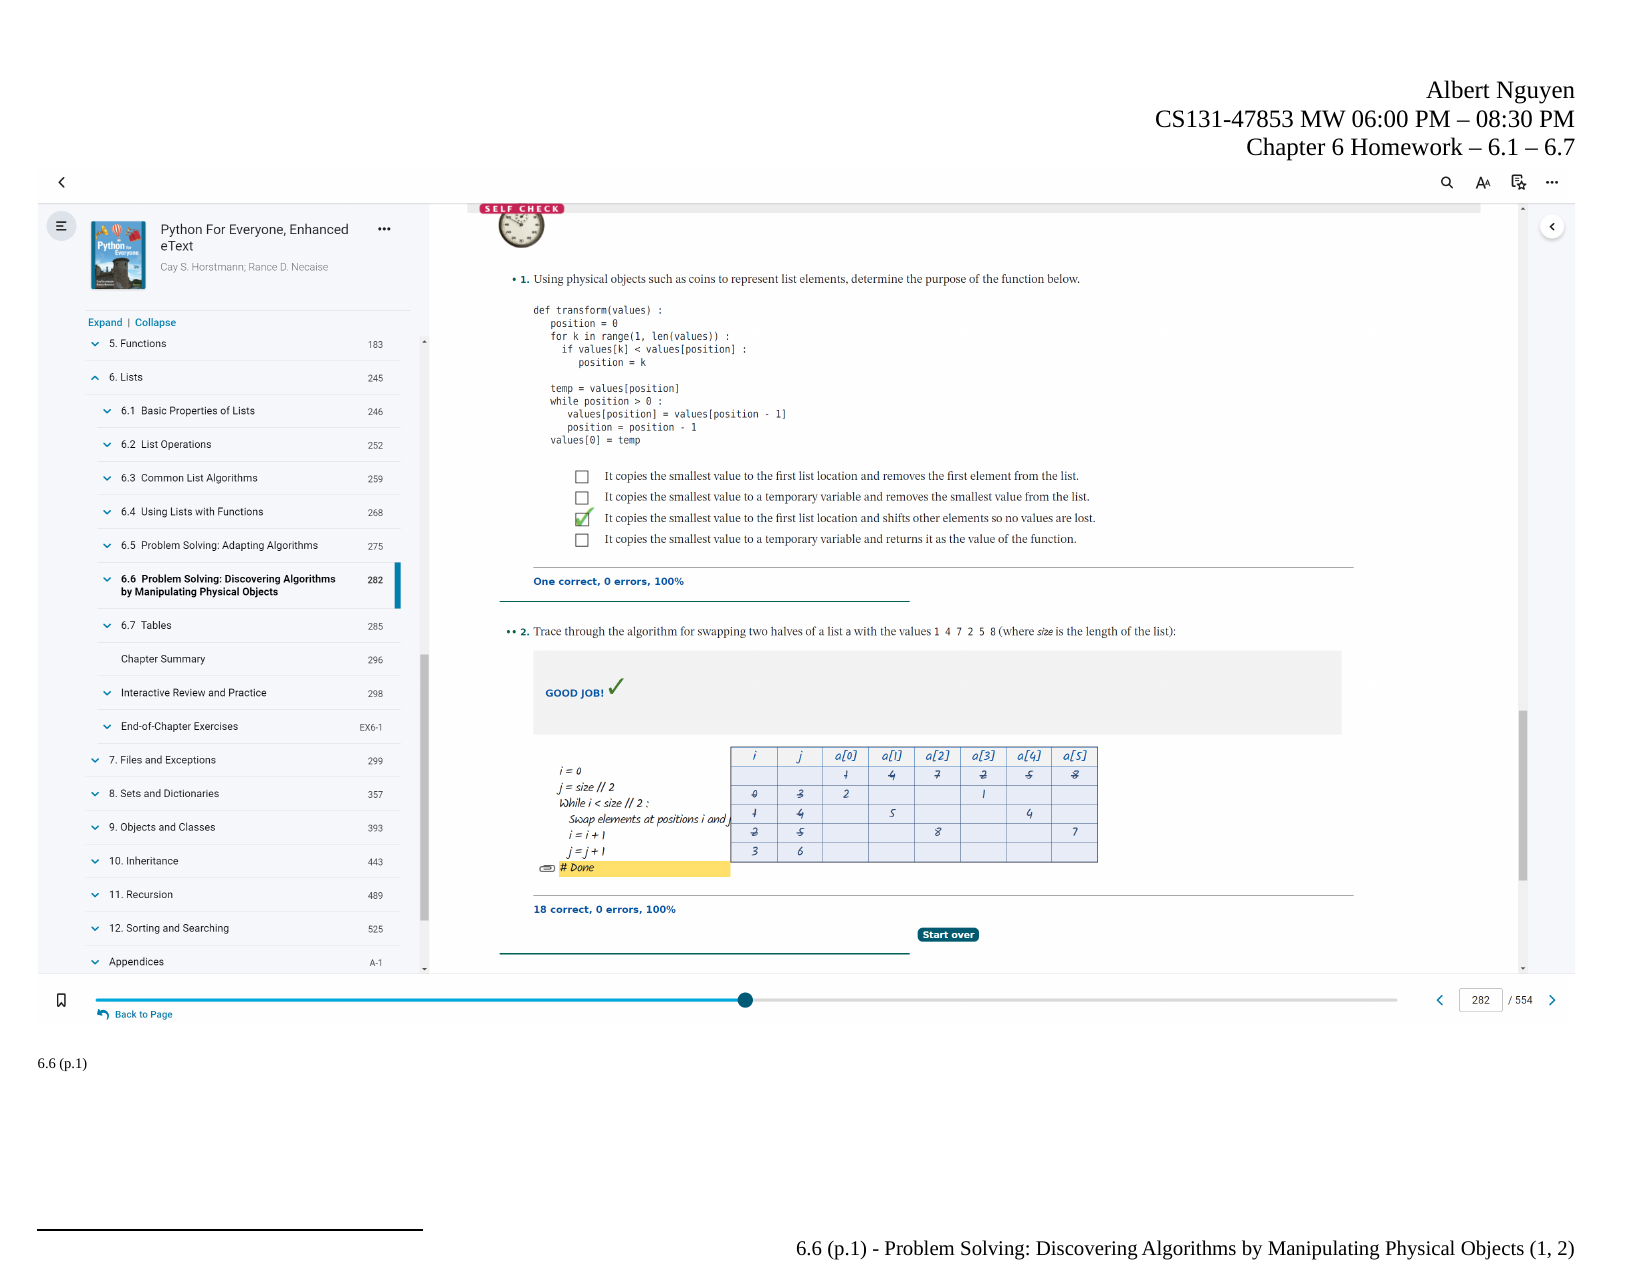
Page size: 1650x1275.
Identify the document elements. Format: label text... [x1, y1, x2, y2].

picture [37, 161, 1575, 1026]
text - Problem Solving: Discovering Algorithms by Manipulating Physical Objects (1, 2) [37, 1236, 1575, 1260]
